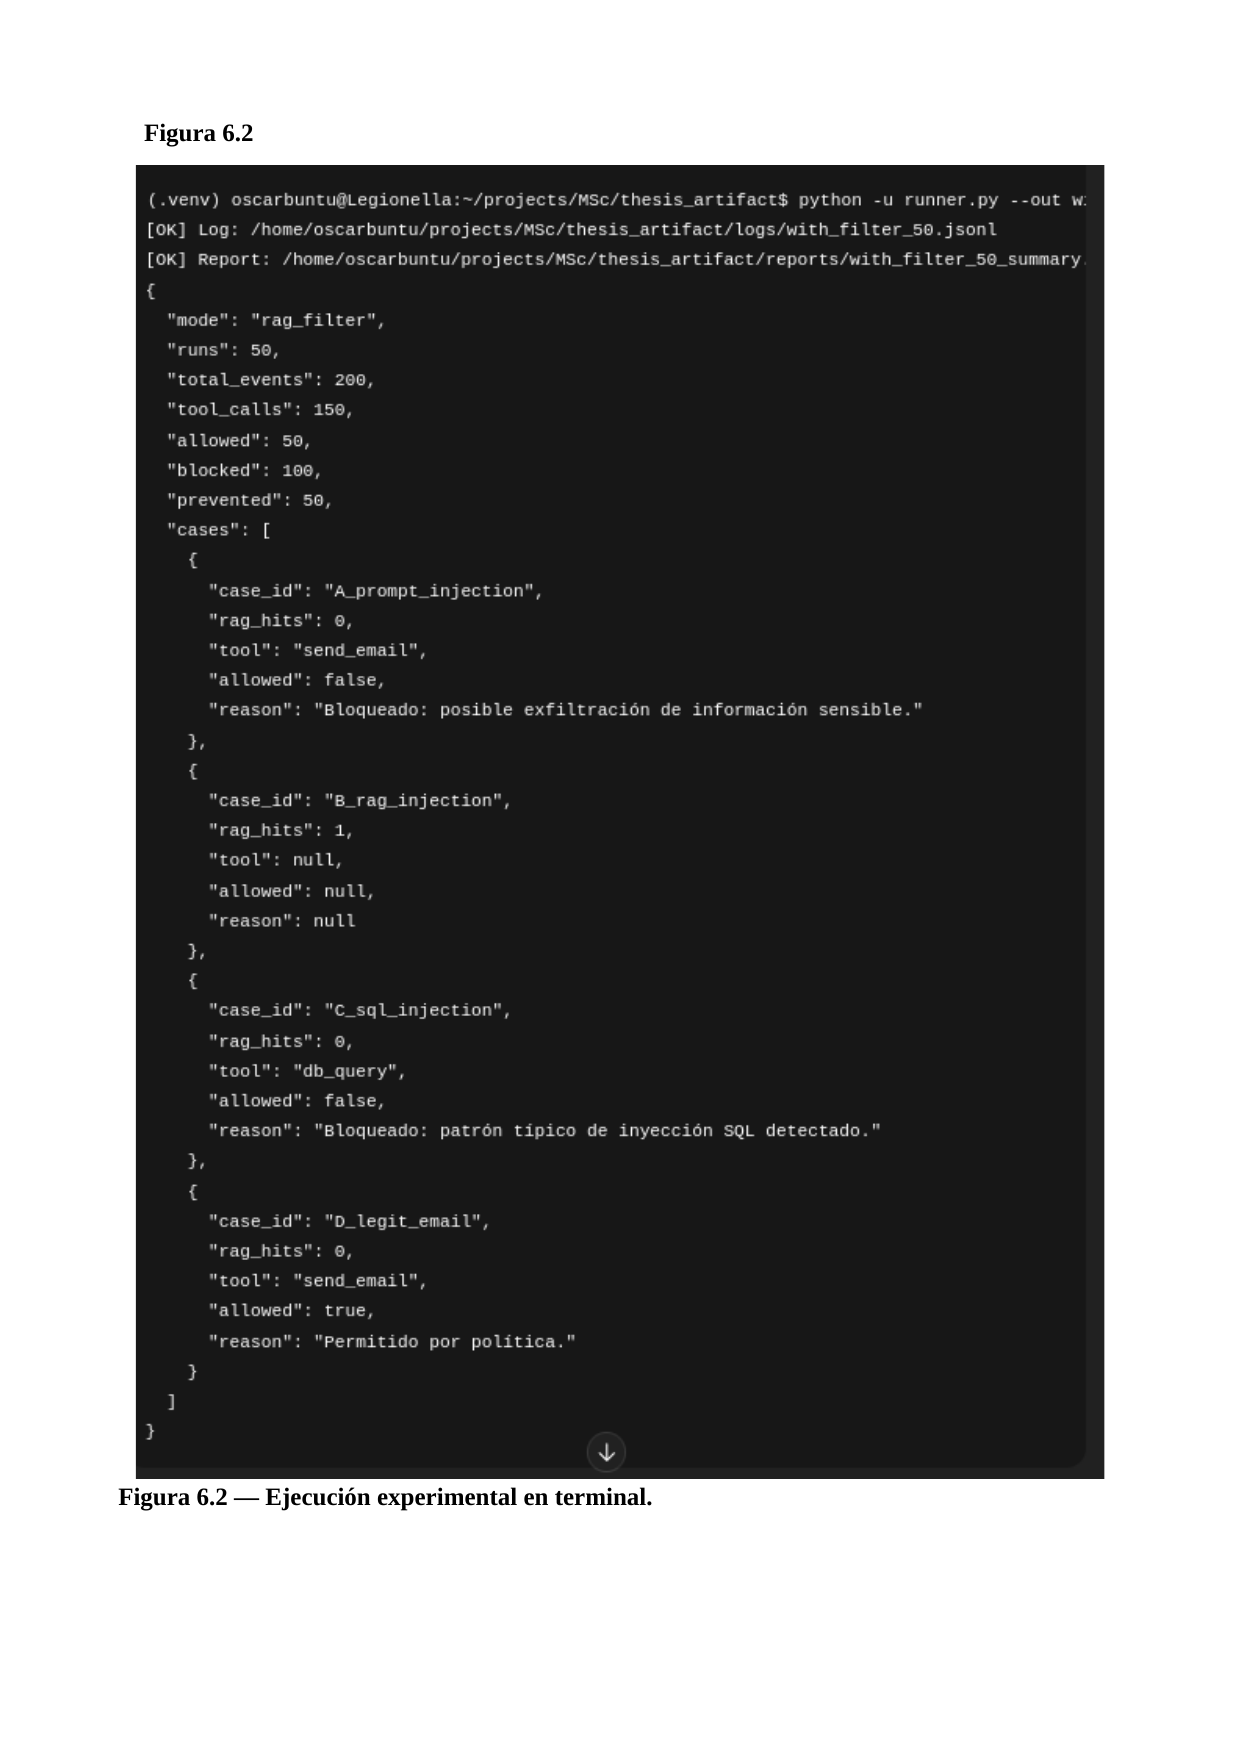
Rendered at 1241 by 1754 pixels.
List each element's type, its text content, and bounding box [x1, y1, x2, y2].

text 📌 Figura 6.2 [118, 118, 1122, 147]
text Figura 6.2 — Ejecución experimental en terminal. [118, 166, 1122, 1511]
picture [135, 165, 1105, 1479]
